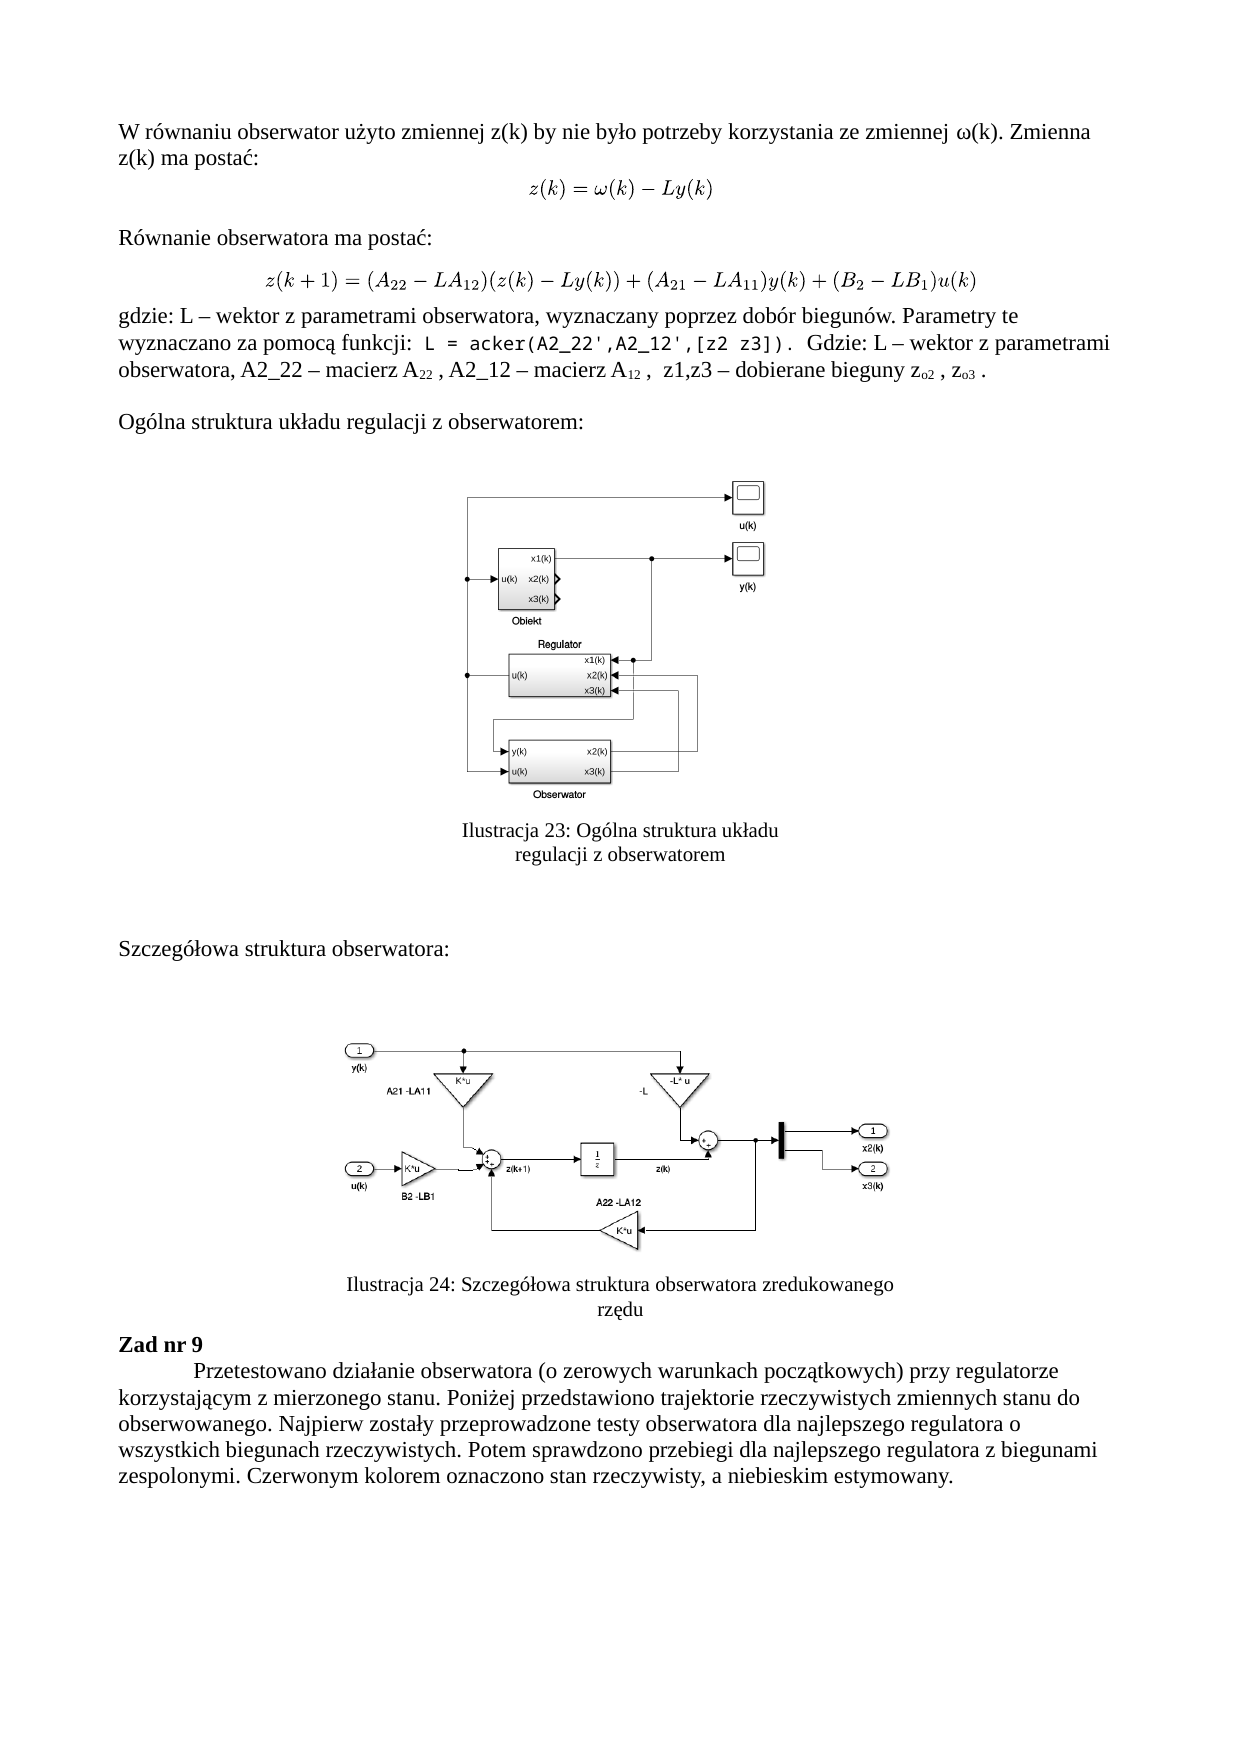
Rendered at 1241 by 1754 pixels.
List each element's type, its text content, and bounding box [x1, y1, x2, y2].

picture [452, 467, 789, 818]
text Równanie obserwatora ma postać: [118, 223, 1122, 250]
text Ilustracja 24: Szczegółowa struktura obserwatora zredukowanego rzędu [327, 1273, 913, 1321]
text Ilustracja 23: Ogólna struktura układu regulacji z obserwatorem [452, 818, 788, 866]
text W równaniu obserwator użyto zmiennej z(k) by nie było potrzeby korzystania ze zmiennej ω(k). Zmienna z(k) ma postać: [118, 118, 1122, 171]
text Ogólna struktura układu regulacji z obserwatorem: [118, 408, 1122, 435]
text Przetestowano działanie obserwatora (o zerowych warunkach początkowych) przy regulatorze korzystającym z mierzonego stanu. Poniżej przedstawiono trajektorie rzeczywistych zmiennych stanu do obserwowanego. Najpierw zostały przeprowadzone testy obserwatora dla najlepszego regulatora o wszystkich biegunach rzeczywistych. Potem sprawdzono przebiegi dla najlepszego regulatora z biegunami zespolonymi. Czerwonym kolorem oznaczono stan rzeczywisty, a niebieskim estymowany. [118, 1357, 1122, 1489]
text Szczegółowa struktura obserwatora: [118, 936, 1122, 962]
text Zad nr 9 [118, 1331, 1122, 1357]
text gdzie: L – wektor z parametrami obserwatora, wyznaczany poprzez dobór biegunów. Parametry te wyznaczano za pomocą funkcji: L = acker(A2_22',A2_12',[z2 z3]). Gdzie: L – wektor z parametrami obserwatora, A2_22 – macierz A22 , A2_12 – macierz A12 , z1,z3 – dobierane bieguny zo2 , zo3 . [118, 303, 1122, 382]
picture [326, 1027, 914, 1273]
